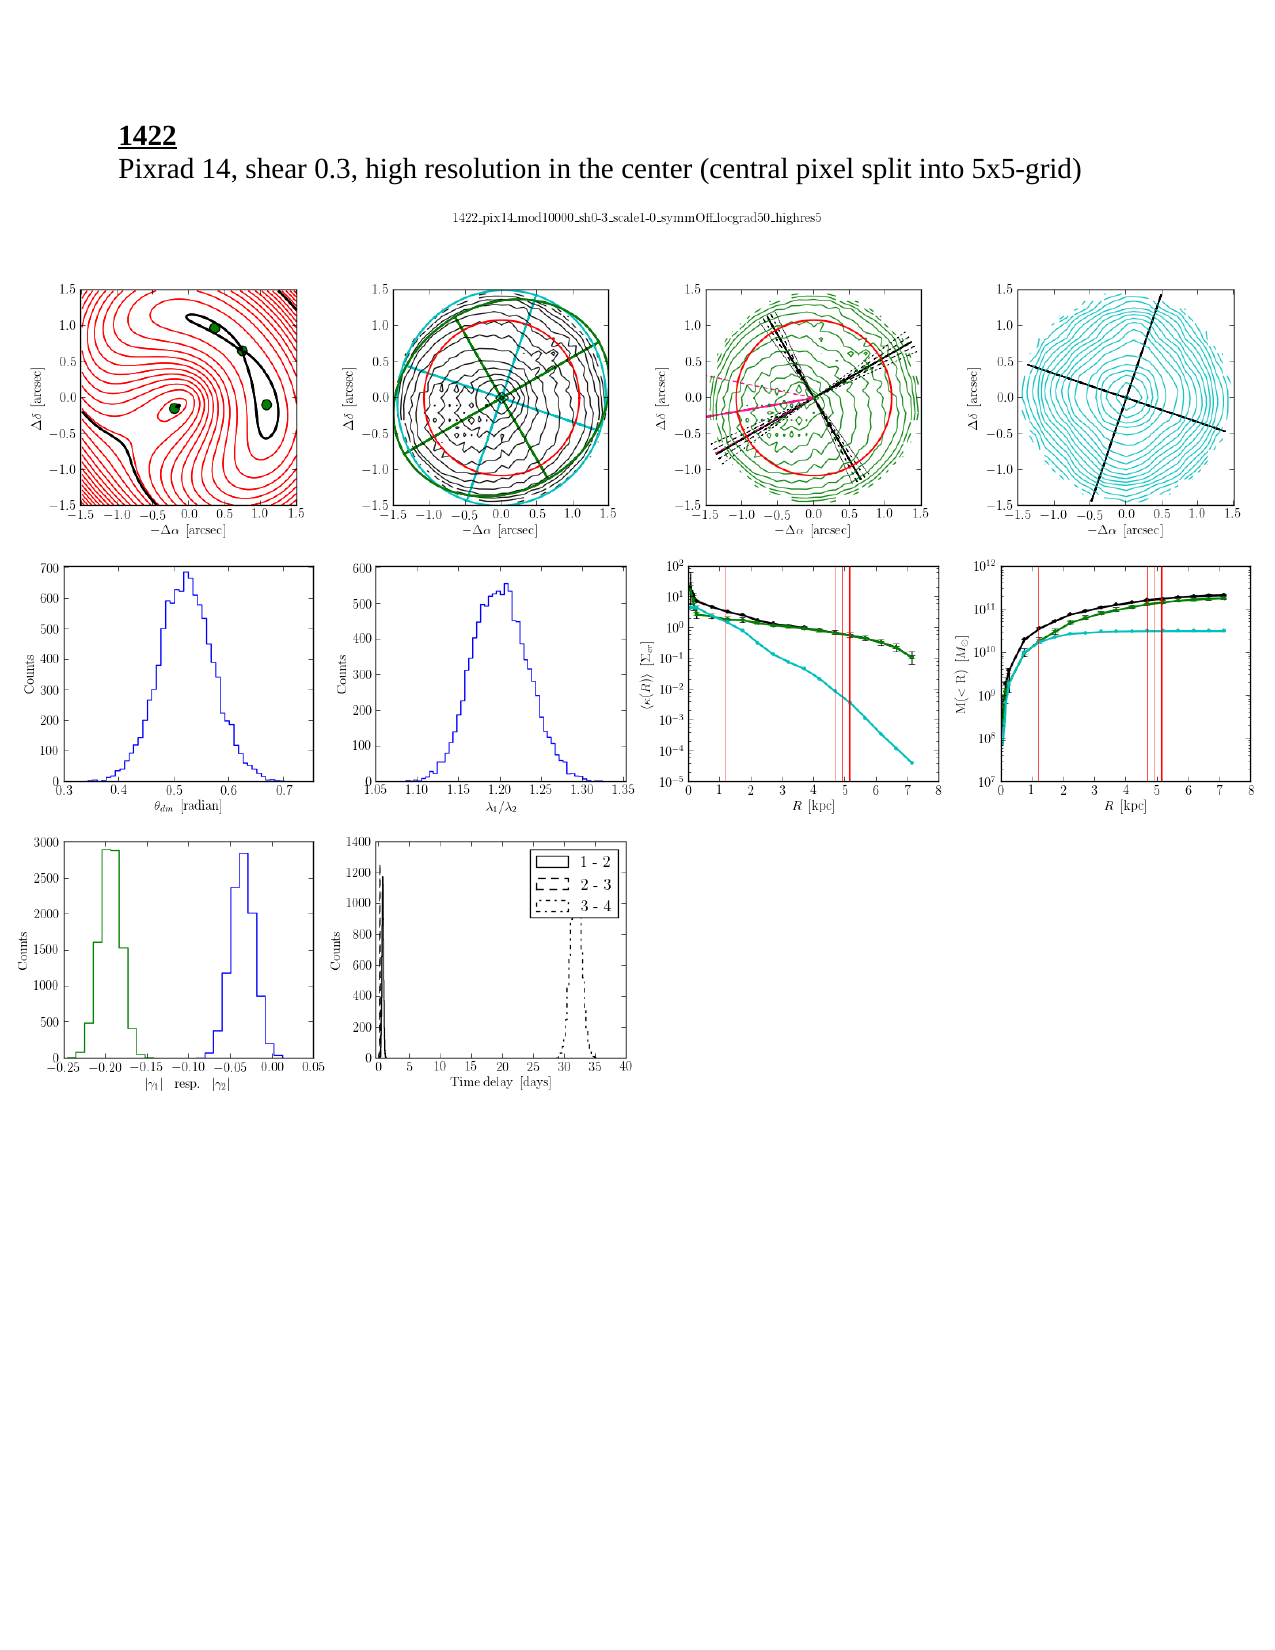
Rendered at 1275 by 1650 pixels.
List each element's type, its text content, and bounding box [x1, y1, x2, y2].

picture [0, 194, 1275, 1154]
text Pixrad 14, shear 0.3, high resolution in the center (central pixel split into 5x5-grid) [118, 152, 1157, 185]
text 1422 [118, 118, 1157, 152]
